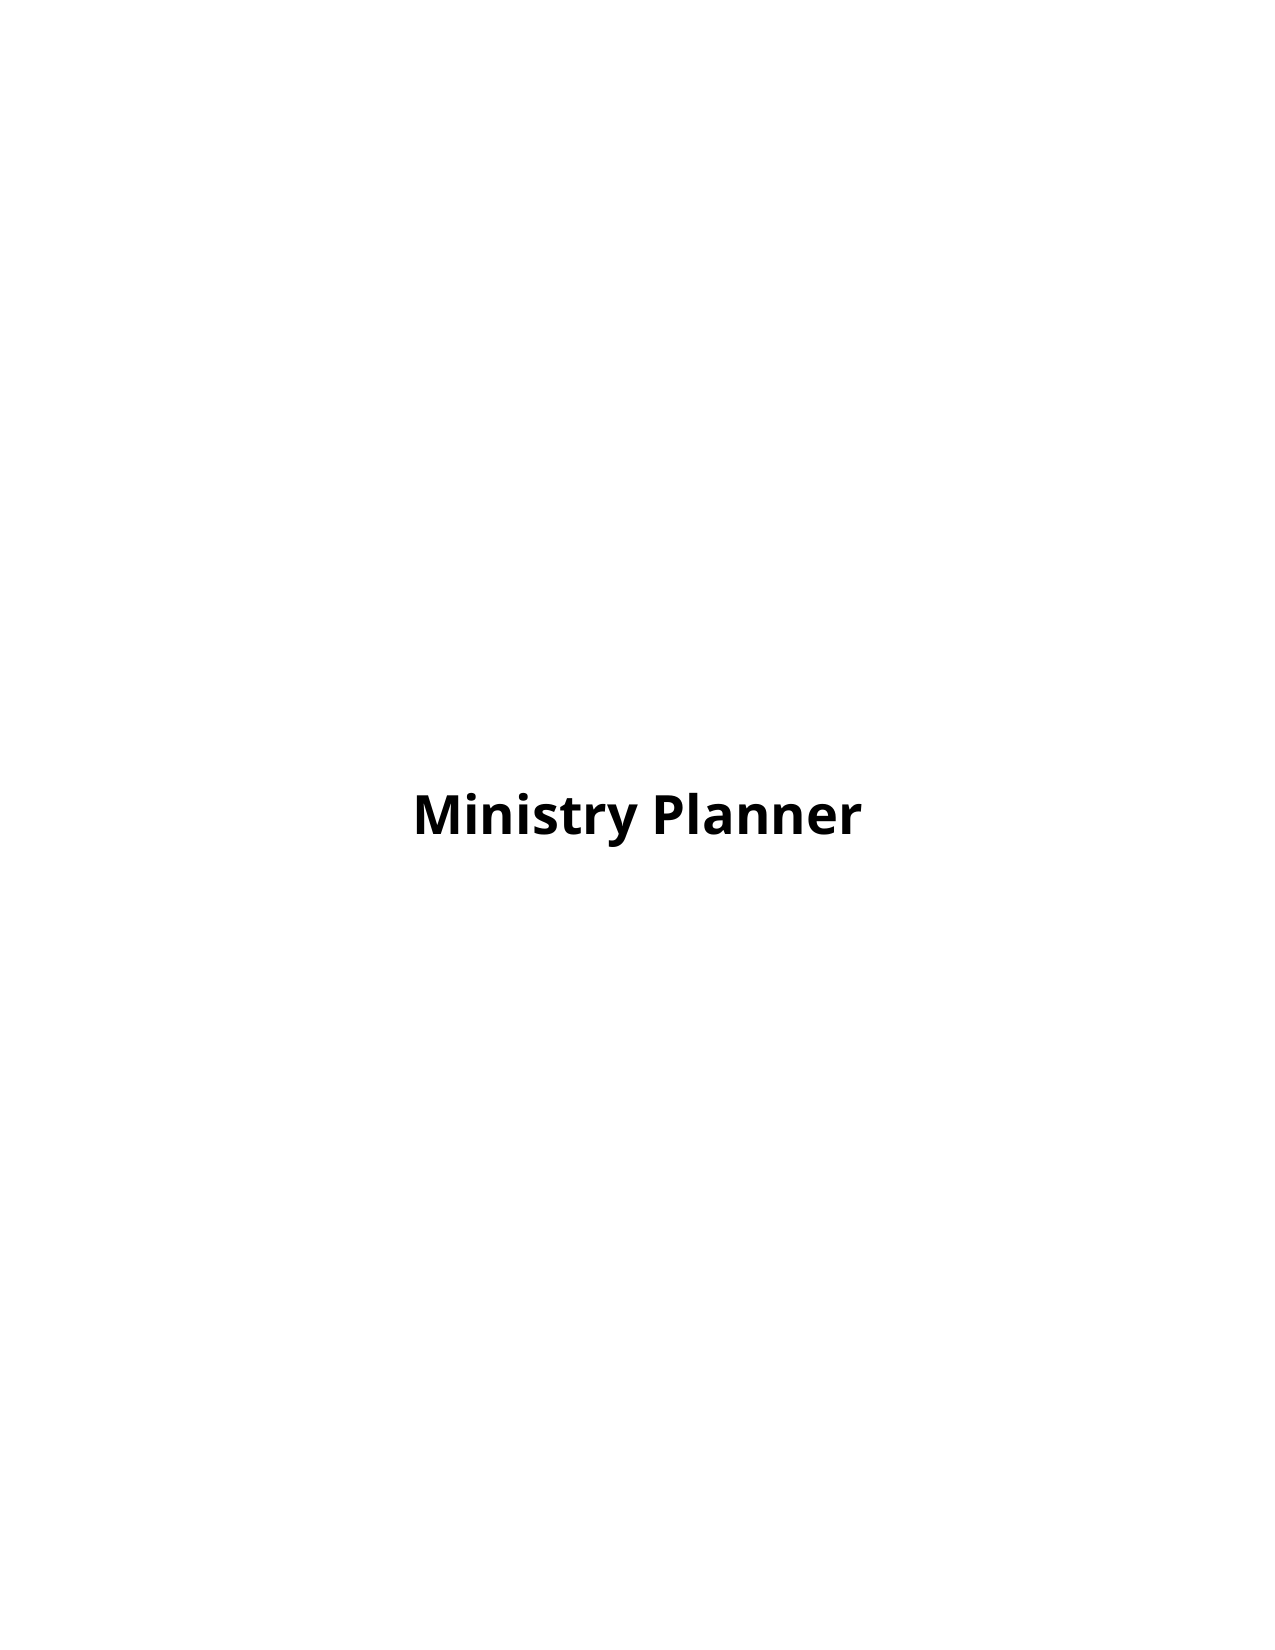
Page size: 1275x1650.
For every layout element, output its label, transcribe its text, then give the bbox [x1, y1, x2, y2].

title Ministry Planner [150, 777, 1125, 851]
